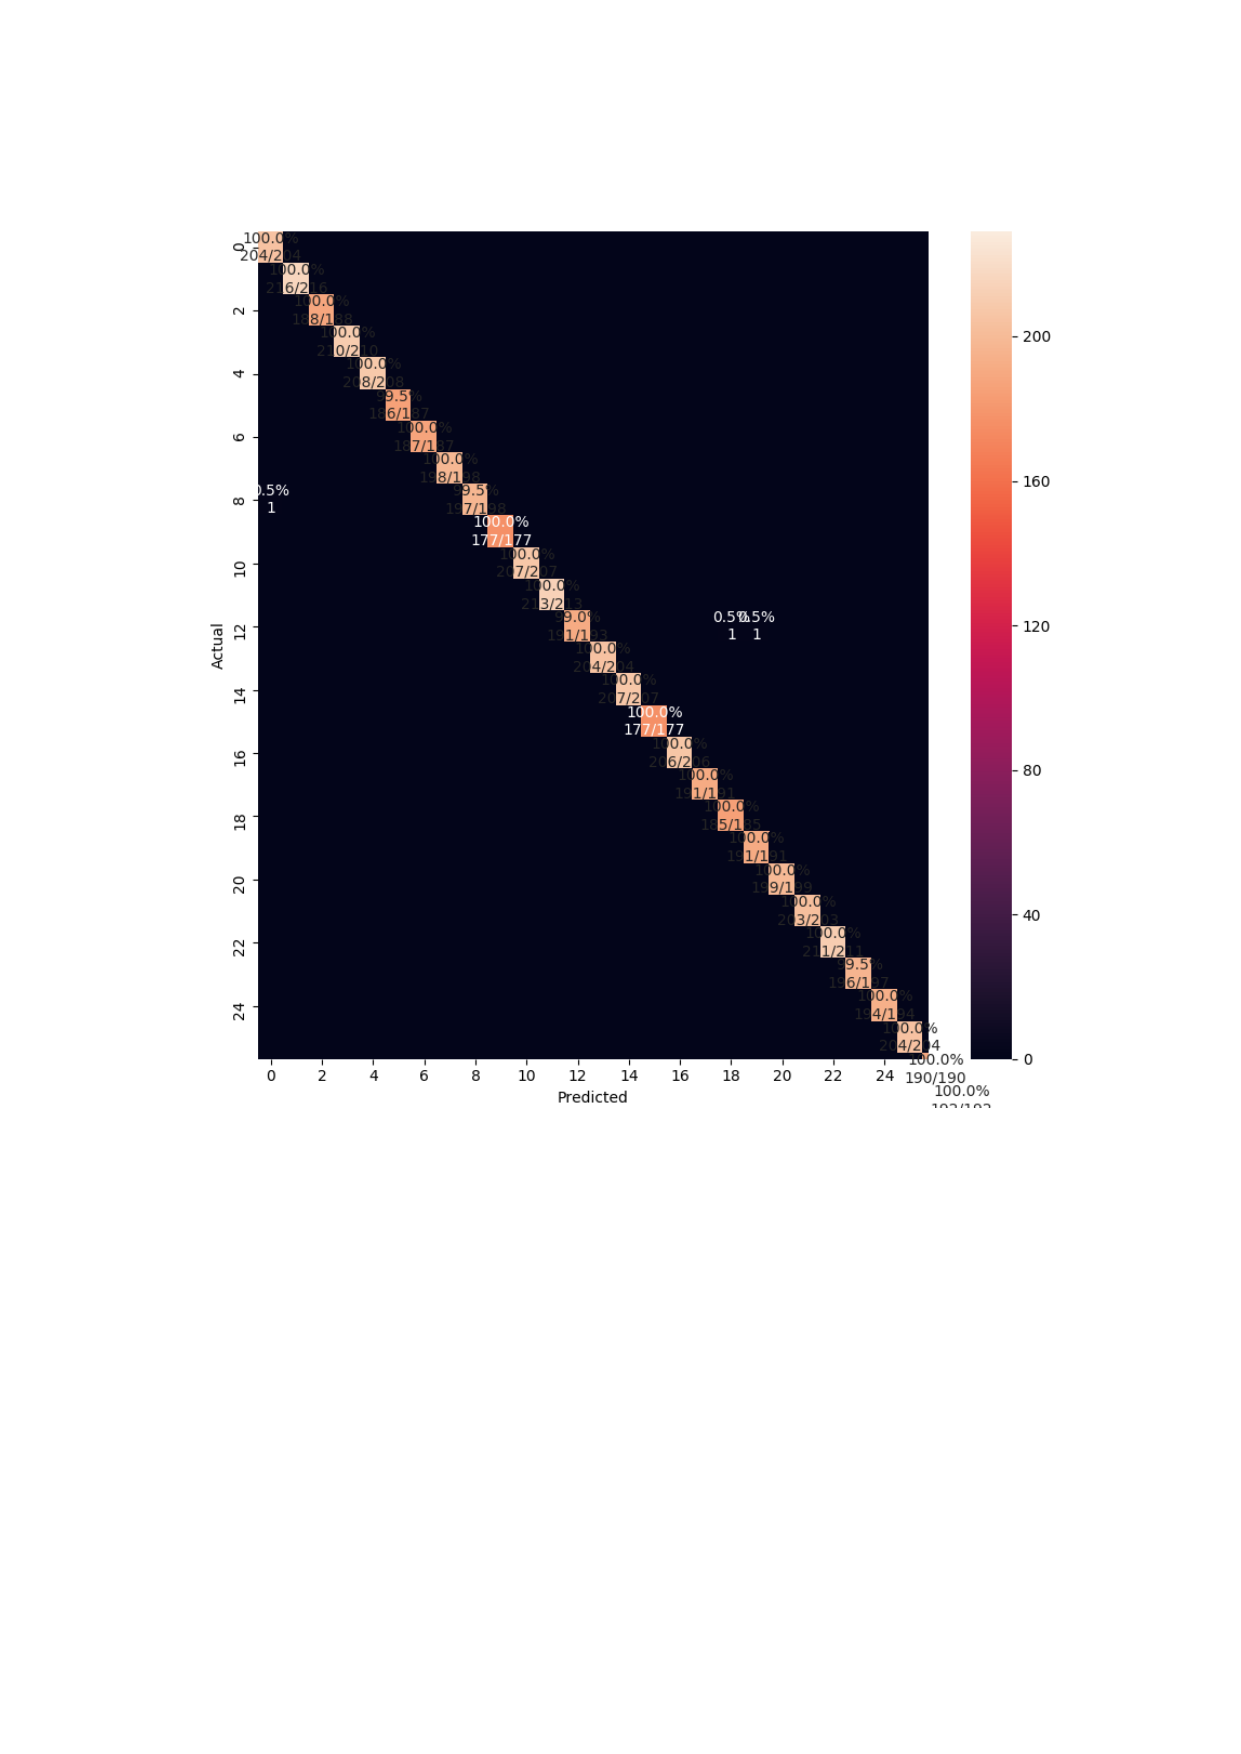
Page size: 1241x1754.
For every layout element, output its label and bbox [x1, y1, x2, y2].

picture [177, 147, 1093, 1108]
